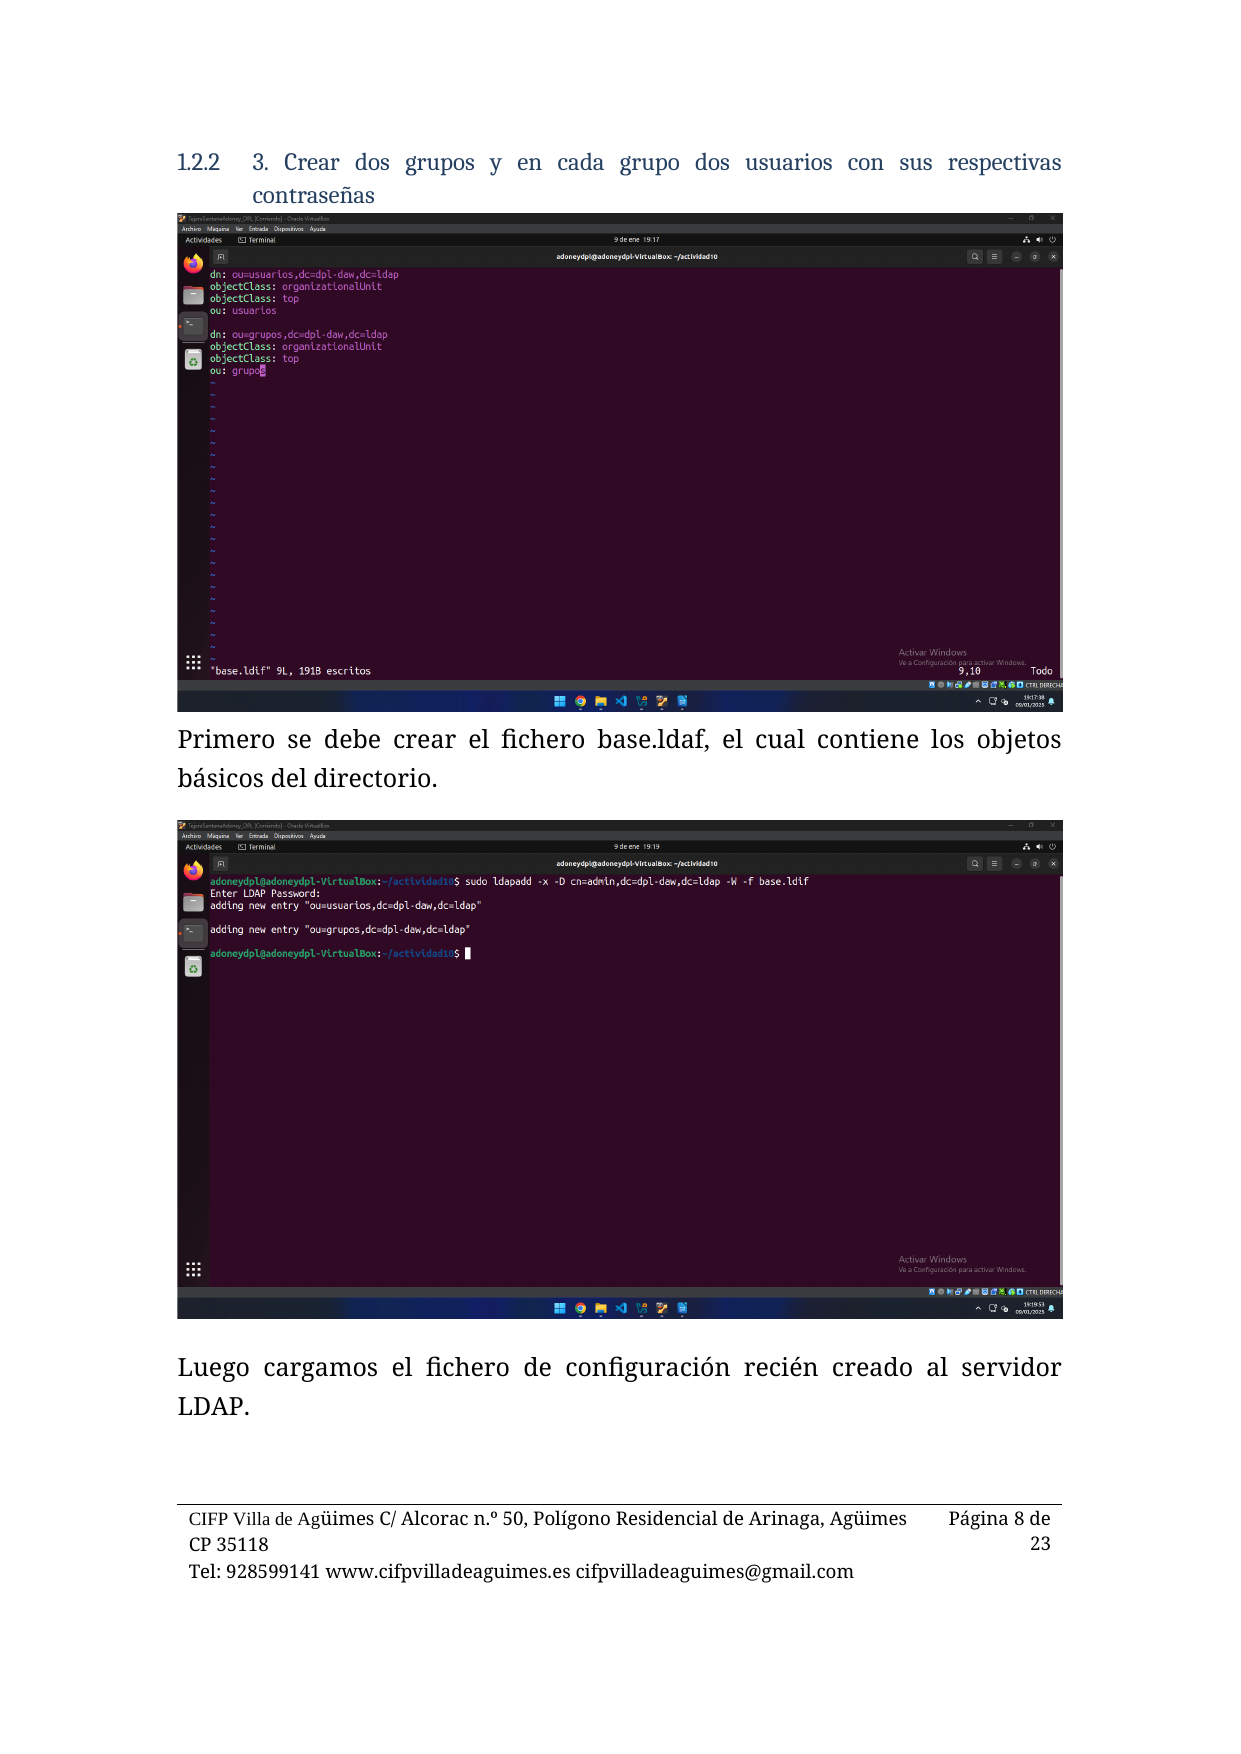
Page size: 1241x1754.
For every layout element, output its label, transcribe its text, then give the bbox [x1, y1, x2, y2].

text Primero se debe crear el fichero base.ldaf, el cual contiene los objetos básicos del directorio. [177, 712, 1063, 794]
text Luego cargamos el fichero de configuración recién creado al servidor LDAP. [177, 1319, 1063, 1423]
picture [177, 213, 1063, 712]
picture [177, 820, 1063, 1319]
subtitle 3. Crear dos grupos y en cada grupo dos usuarios con sus respectivas contraseñas [177, 148, 1063, 209]
